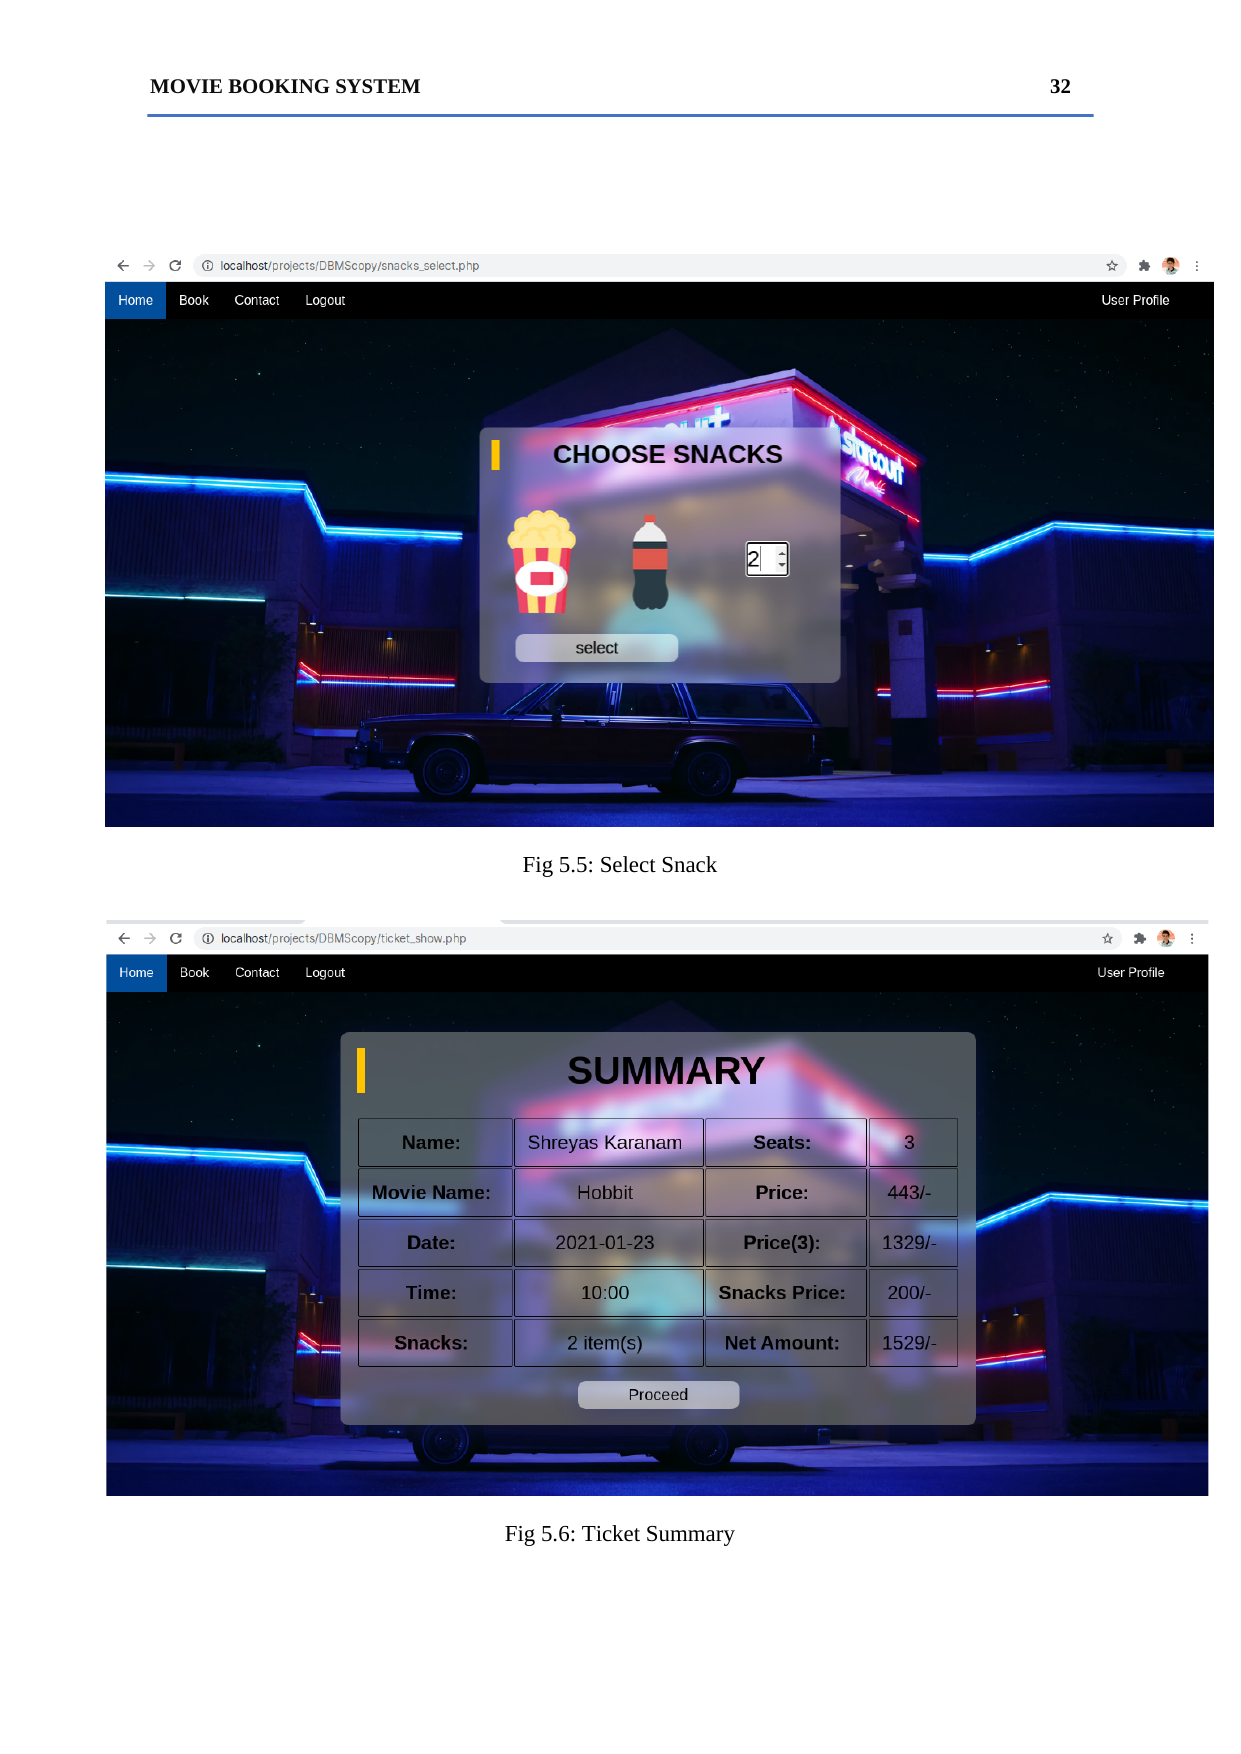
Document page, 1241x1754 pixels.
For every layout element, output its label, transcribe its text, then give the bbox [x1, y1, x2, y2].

text [150, 227, 1089, 251]
text Fig 5.6: Ticket Summary [150, 1496, 1089, 1547]
picture [106, 920, 1209, 1496]
picture [105, 251, 1214, 827]
text Fig 5.5: Select Snack [150, 827, 1089, 877]
